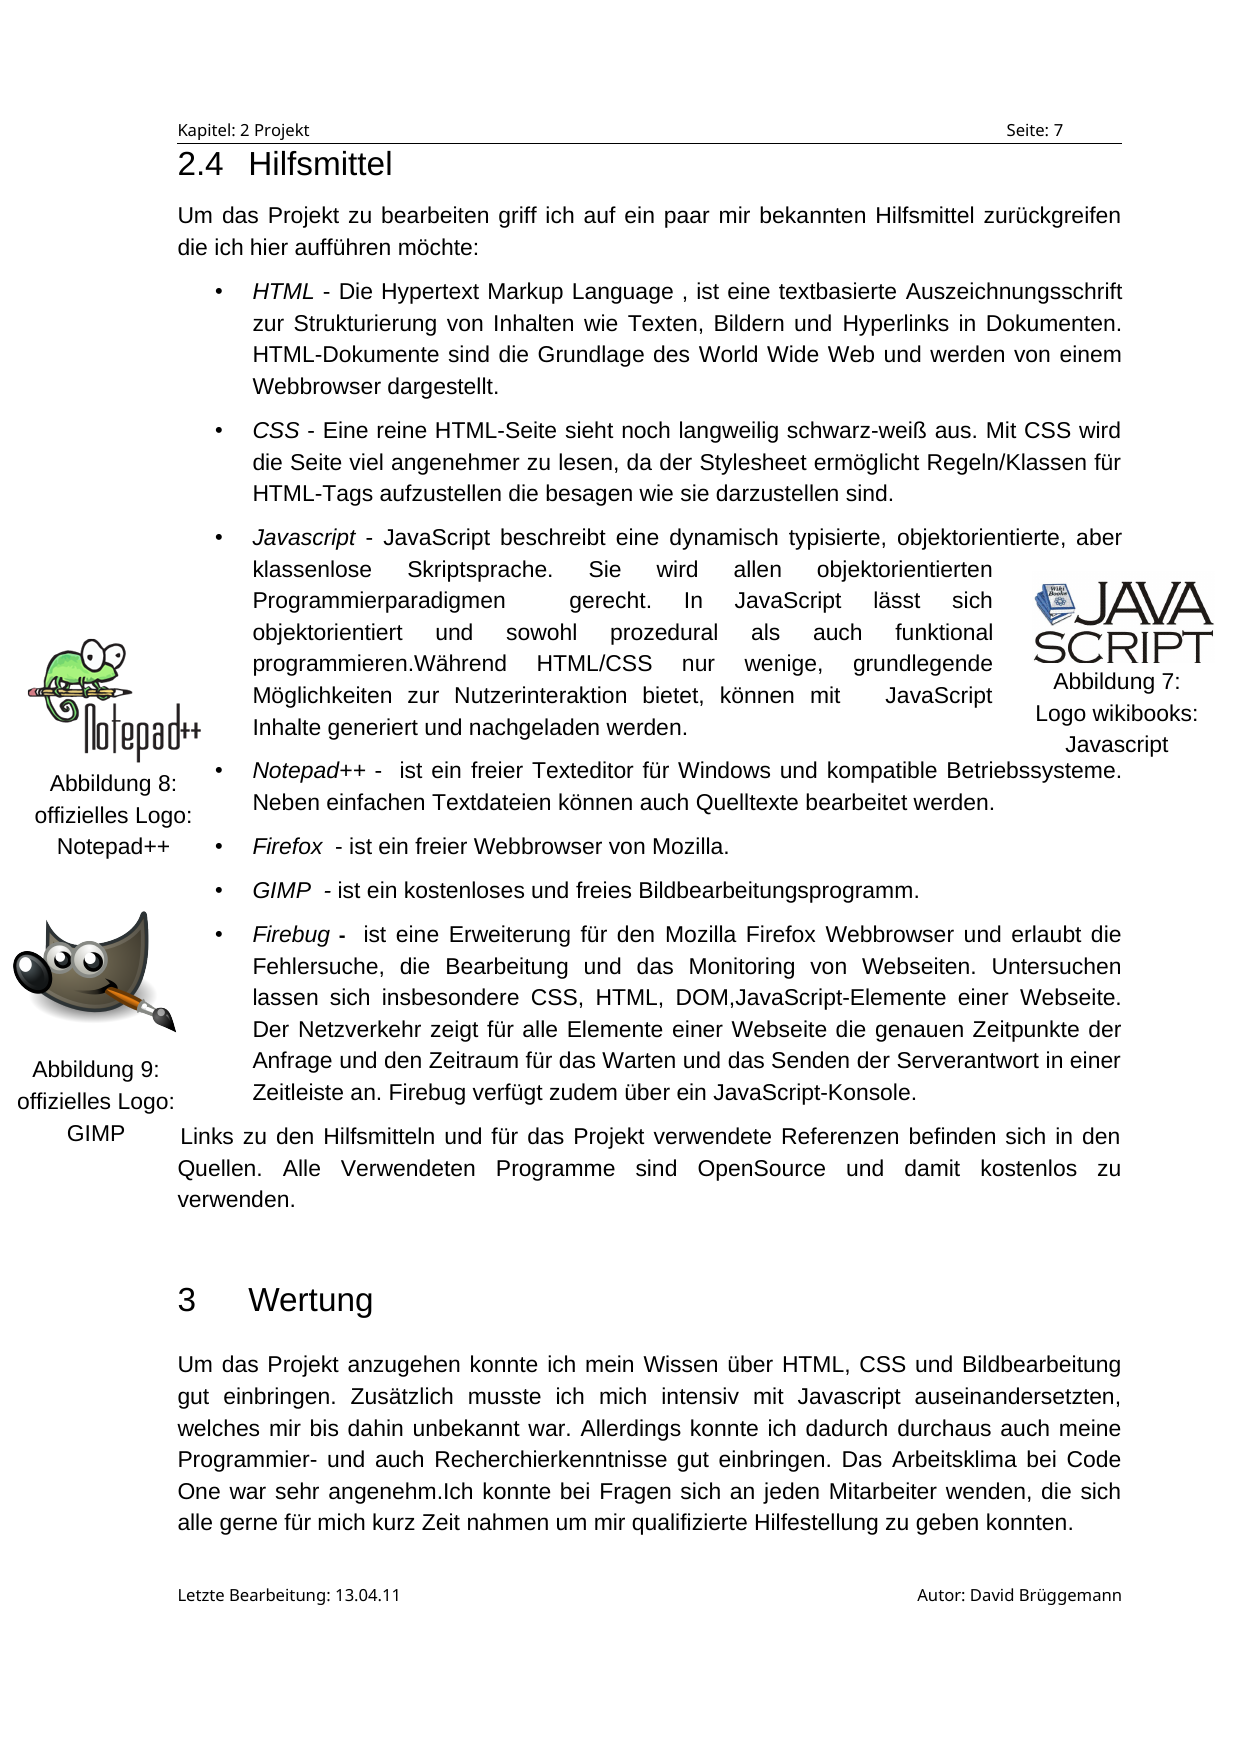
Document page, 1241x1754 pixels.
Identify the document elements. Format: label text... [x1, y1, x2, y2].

list GIMP - ist ein kostenloses und freies Bildbearbeitungsprogramm. [215, 877, 1122, 903]
list HTML - Die Hypertext Markup Language , ist eine textbasierte Auszeichnungsschrift zur Strukturierung von Inhalten wie Texten, Bildern und Hyperlinks in Dokumenten. HTML-Dokumente sind die Grundlage des World Wide Web und werden von einem Webbrowser dargestellt. [215, 278, 1122, 399]
text Um das Projekt anzugehen konnte ich mein Wissen über HTML, CSS und Bildbearbeitung gut einbringen. Zusätzlich musste ich mich intensiv mit Javascript auseinandersetzten, welches mir bis dahin unbekannt war. Allerdings konnte ich dadurch durchaus auch meine Programmier- und auch Recherchierkenntnisse gut einbringen. Das Arbeitsklima bei Code One war sehr angenehm.Ich konnte bei Fragen sich an jeden Mitarbeiter wenden, die sich alle gerne für mich kurz Zeit nahmen um mir qualifizierte Hilfestellung zu geben konnten. [177, 1351, 1122, 1536]
list Abbildung 9: offizielles Logo: GIMP [11, 1052, 180, 1146]
list Javascript - JavaScript beschreibt eine dynamisch typisierte, objektorientierte, aber klassenlose Skriptsprache. Sie wird allen objektorientierten Programmierparadigmen gerecht. In JavaScript lässt sich objektorientiert und sowohl prozedural als auch funktional programmieren.Während HTML/CSS nur wenige, grundlegende Möglichkeiten zur Nutzerinteraktion bietet, können mit JavaScript Inhalte generiert und nachgeladen werden. [24, 584, 202, 633]
list Firefox - ist ein freier Webbrowser von Mozilla. [11, 832, 180, 882]
list Abbildung 7: Logo wikibooks: Javascript [993, 621, 1240, 757]
list CSS - Eine reine HTML-Seite sieht noch langweilig schwarz-weiß aus. Mit CSS wird die Seite viel angenehmer zu lesen, da der Stylesheet ermöglicht Regeln/Klassen für HTML-Tags aufzustellen die besagen wie sie darzustellen sind. [215, 417, 1122, 506]
subtitle Hilfsmittel [177, 144, 1122, 182]
picture [1032, 571, 1215, 663]
subtitle Wertung [177, 1280, 1122, 1319]
list Firebug - ist eine Erweiterung für den Mozilla Firefox Webbrowser und erlaubt die Fehlersuche, die Bearbeitung und das Monitoring von Webseiten. Untersuchen lassen sich insbesondere CSS, HTML, DOM,JavaScript-Elemente einer Webseite. Der Netzverkehr zeigt für alle Elemente einer Webseite die genauen Zeitpunkte der Anfrage und den Zeitraum für das Warten und das Senden der Serverantwort in einer Zeitleiste an. Firebug verfügt zudem über ein JavaScript-Konsole. [215, 921, 1122, 1105]
list Firefox - ist ein freier Webbrowser von Mozilla. [215, 833, 1122, 859]
list Javascript - JavaScript beschreibt eine dynamisch typisierte, objektorientierte, aber klassenlose Skriptsprache. Sie wird allen objektorientierten Programmierparadigmen gerecht. In JavaScript lässt sich objektorientiert und sowohl prozedural als auch funktional programmieren.Während HTML/CSS nur wenige, grundlegende Möglichkeiten zur Nutzerinteraktion bietet, können mit JavaScript Inhalte generiert und nachgeladen werden. [215, 524, 1122, 740]
text Um das Projekt zu bearbeiten griff ich auf ein paar mir bekannten Hilfsmittel zurückgreifen die ich hier aufführen möchte: [177, 202, 1122, 260]
picture [11, 882, 181, 1052]
text Links zu den Hilfsmitteln und für das Projekt verwendete Referenzen befinden sich in den Quellen. Alle Verwendeten Programme sind OpenSource und damit kostenlos zu verwenden. [177, 1123, 1122, 1213]
list Notepad++ - ist ein freier Texteditor für Windows und kompatible Betriebssysteme. Neben einfachen Textdateien können auch Quelltexte bearbeitet werden. [215, 757, 1122, 815]
picture [24, 633, 203, 765]
list Abbildung 8: offizielles Logo: Notepad++ [24, 765, 202, 859]
